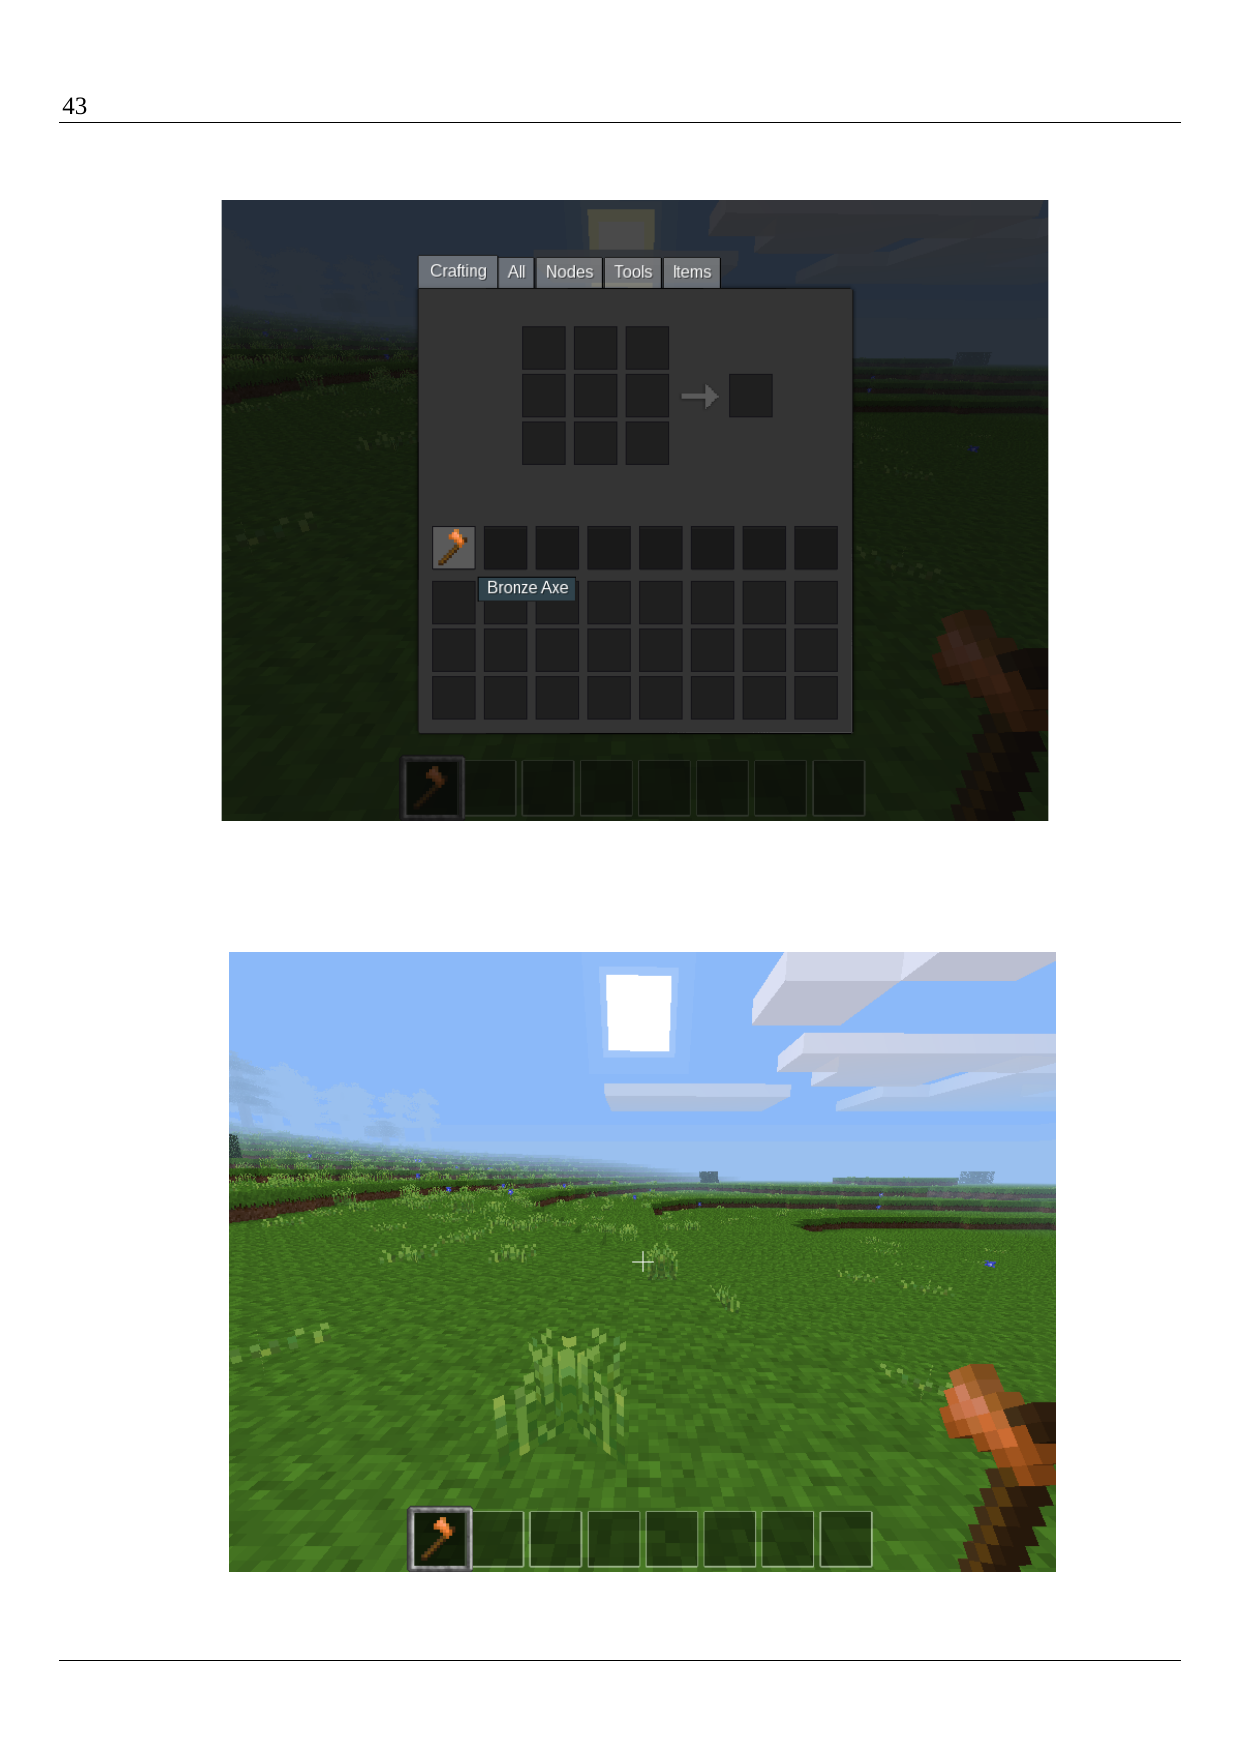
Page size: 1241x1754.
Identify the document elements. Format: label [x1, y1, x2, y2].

picture [221, 200, 1049, 821]
picture [229, 952, 1056, 1572]
